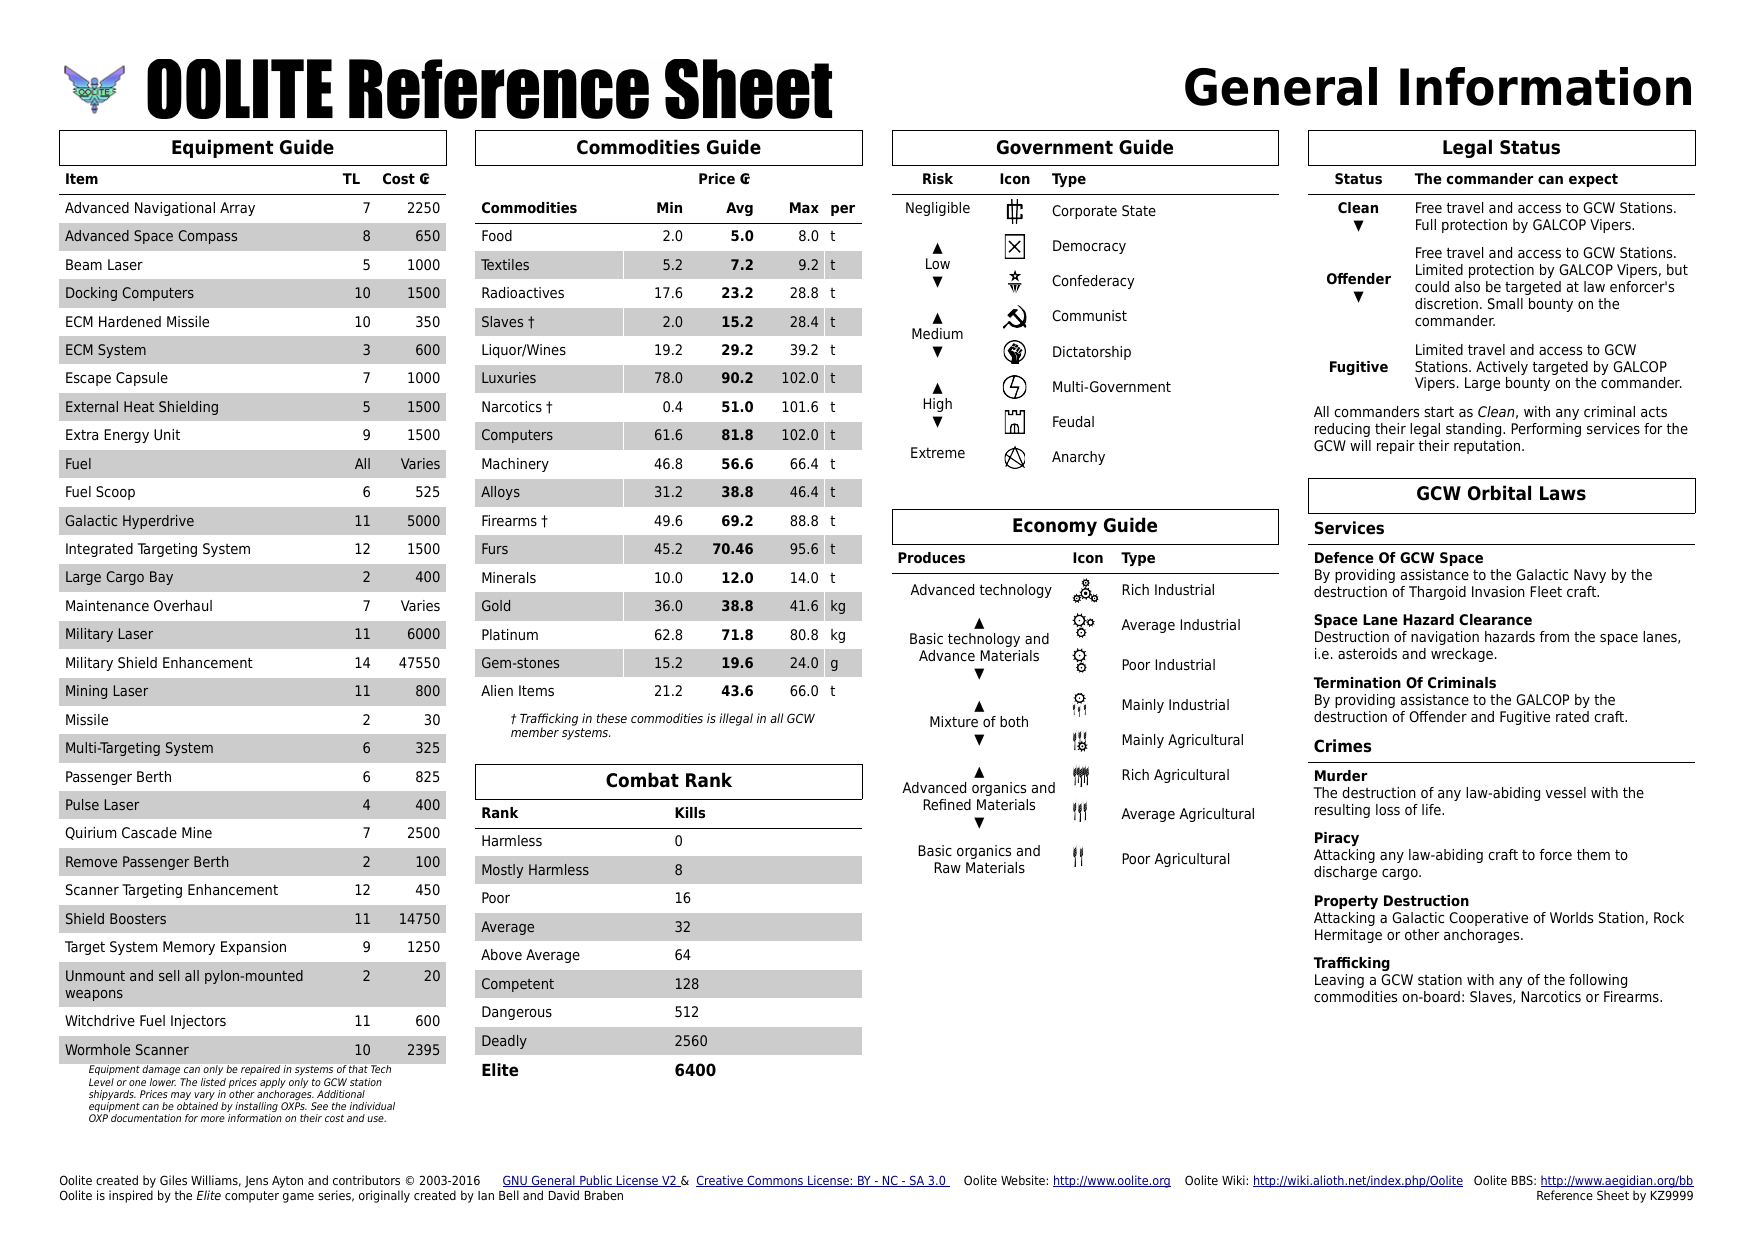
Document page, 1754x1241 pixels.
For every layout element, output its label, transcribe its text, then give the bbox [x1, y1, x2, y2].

table_cell 1500 [376, 279, 446, 308]
table_cell 39.2 [759, 336, 824, 365]
table_cell 325 [376, 734, 446, 763]
table_cell Elite [475, 1055, 669, 1086]
table_cell 2395 [376, 1036, 446, 1064]
table_cell 24.0 [759, 649, 824, 677]
picture [1072, 648, 1087, 673]
table_cell 4 [337, 791, 376, 819]
table_cell 8 [337, 223, 376, 251]
table_cell Corporate State [1046, 195, 1278, 229]
table_cell Military Shield Enhancement [59, 649, 337, 677]
table_cell ▲ Advanced organics and Refined Materials ▼ [892, 758, 1067, 837]
table_cell Property Destruction Attacking a Galactic Cooperative of Worlds Station, Rock Hermitage or other anchorages. [1308, 887, 1695, 949]
table_cell Wormhole Scanner [59, 1036, 337, 1064]
table_cell Quirium Cascade Mine [59, 820, 337, 848]
table_cell [983, 195, 1046, 229]
table_cell 16 [669, 885, 862, 913]
table_cell Status [1308, 166, 1409, 194]
table_cell Alloys [475, 479, 623, 507]
picture [1072, 578, 1099, 603]
table_cell ▲ Basic technology and Advance Materials ▼ [892, 608, 1067, 687]
table_cell Extreme [892, 440, 983, 475]
table_cell 38.8 [689, 479, 759, 507]
table_cell External Heat Shielding [59, 393, 337, 421]
table_cell Limited travel and access to GCW Stations. Actively targeted by GALCOP Vipers. Large bounty on the commander. [1409, 336, 1695, 398]
table_cell 20 [376, 962, 446, 1007]
table_header GCW Orbital Laws [1309, 479, 1695, 513]
table_cell 69.2 [689, 507, 759, 535]
table_cell Communist [1046, 299, 1278, 334]
table_cell Dictatorship [1046, 334, 1278, 369]
table_cell 1000 [376, 251, 446, 279]
table_cell Slaves † [475, 308, 623, 336]
table_cell 21.2 [624, 678, 689, 706]
table_cell Icon [1067, 545, 1116, 573]
table_cell Poor [475, 885, 669, 913]
picture [1008, 270, 1022, 294]
table_cell 6400 [669, 1055, 862, 1086]
table_cell Varies [376, 592, 446, 621]
picture [1072, 842, 1084, 867]
table_cell 102.0 [759, 365, 824, 393]
table_cell Commodities [475, 166, 623, 222]
table_cell Clean ▼ [1308, 195, 1409, 239]
table_cell Type [1046, 166, 1278, 194]
table_cell 11 [337, 1007, 376, 1036]
table_cell [1067, 574, 1116, 608]
table_cell [1067, 723, 1116, 757]
table_cell Poor Agricultural [1116, 837, 1278, 882]
table_cell kg [825, 621, 862, 649]
table_cell Item [59, 166, 337, 194]
table_cell Anarchy [1046, 440, 1278, 475]
table_cell Maintenance Overhaul [59, 592, 337, 621]
table_cell t [825, 336, 862, 365]
table_cell 7 [337, 365, 376, 393]
table_cell 80.8 [759, 621, 824, 649]
table_cell 2.0 [624, 308, 689, 336]
table_cell t [825, 308, 862, 336]
table_cell Defence Of GCW Space By providing assistance to the Galactic Navy by the destruction of Thargoid Invasion Fleet craft. [1308, 545, 1695, 606]
picture [1072, 798, 1088, 822]
table_cell Unmount and sell all pylon-mounted weapons [59, 962, 337, 1007]
table_cell 7.2 [689, 251, 759, 279]
table_cell 1500 [376, 393, 446, 421]
table_cell 15.2 [624, 649, 689, 677]
table_cell 6 [337, 763, 376, 791]
picture [147, 59, 833, 119]
table_cell t [825, 507, 862, 535]
table_cell g [825, 649, 862, 677]
table_cell Gold [475, 592, 623, 621]
table_cell ▲ High ▼ [892, 370, 983, 440]
table_cell 6000 [376, 621, 446, 649]
table_cell 5.2 [624, 251, 689, 279]
table_cell Multi-Government [1046, 370, 1278, 404]
table_cell 61.6 [624, 422, 689, 450]
table_cell Liquor/Wines [475, 336, 623, 365]
table_cell Produces [892, 545, 1067, 573]
table_cell 29.2 [689, 336, 759, 365]
table_cell 10 [337, 308, 376, 336]
picture [1004, 445, 1025, 469]
table_cell 88.8 [759, 507, 824, 535]
table_header Combat Rank [476, 765, 862, 799]
table_cell kg [825, 592, 862, 621]
table_cell 11 [337, 678, 376, 706]
picture [1002, 305, 1027, 329]
table_cell Poor Industrial [1116, 643, 1278, 687]
table_cell t [825, 450, 862, 478]
table_header Government Guide [893, 131, 1278, 165]
table_cell 47550 [376, 649, 446, 677]
table_cell 51.0 [689, 393, 759, 422]
table_cell 78.0 [624, 365, 689, 393]
table_cell 2.0 [624, 224, 689, 251]
table_cell 64 [669, 941, 862, 970]
table_cell per [825, 166, 862, 222]
table_cell Mainly Industrial [1116, 687, 1278, 722]
table_cell 11 [337, 621, 376, 649]
table_cell Advanced Navigational Array [59, 195, 337, 222]
table_cell ▲ Medium ▼ [892, 299, 983, 369]
table_cell Integrated Targeting System [59, 535, 337, 564]
table_cell Extra Energy Unit [59, 421, 337, 450]
table_cell t [825, 279, 862, 308]
table_cell 450 [376, 876, 446, 905]
table_cell 400 [376, 564, 446, 592]
table_cell 1500 [376, 535, 446, 564]
table_cell 12.0 [689, 564, 759, 592]
table_cell Above Average [475, 941, 669, 970]
table_cell 8.0 [759, 224, 824, 251]
table_cell 31.2 [624, 479, 689, 507]
table_cell Free travel and access to GCW Stations. Limited protection by GALCOP Vipers, but could also be targeted at law enforcer's discretion. Small bounty on the commander. [1409, 239, 1695, 336]
table_cell t [825, 251, 862, 279]
table_header Legal Status [1309, 131, 1695, 165]
table_cell 5 [337, 393, 376, 421]
table_cell Free travel and access to GCW Stations. Full protection by GALCOP Vipers. [1409, 195, 1695, 239]
table_cell 95.6 [759, 535, 824, 564]
table_cell [1067, 793, 1116, 837]
table_cell 600 [376, 336, 446, 364]
table_cell 90.2 [689, 365, 759, 393]
table_cell Offender ▼ [1308, 239, 1409, 336]
table_cell Shield Boosters [59, 905, 337, 933]
table_cell Piracy Attacking any law-abiding craft to force them to discharge cargo. [1308, 825, 1695, 887]
picture [1072, 728, 1088, 752]
picture [1004, 410, 1025, 434]
table_cell Harmless [475, 829, 669, 856]
table_cell 66.0 [759, 678, 824, 706]
table_cell Escape Capsule [59, 365, 337, 393]
table_cell Witchdrive Fuel Injectors [59, 1007, 337, 1036]
table_cell Rich Agricultural [1116, 758, 1278, 793]
table_cell Narcotics † [475, 393, 623, 422]
table_cell 512 [669, 998, 862, 1027]
table_cell Termination Of Criminals By providing assistance to the GALCOP by the destruction of Offender and Fugitive rated craft. [1308, 669, 1695, 731]
table_cell 9 [337, 421, 376, 450]
table_header Economy Guide [893, 510, 1278, 544]
table_cell 45.2 [624, 535, 689, 564]
table_cell 81.8 [689, 422, 759, 450]
table_cell Fugitive [1308, 336, 1409, 398]
table_cell 101.6 [759, 393, 824, 422]
table_cell 71.8 [689, 621, 759, 649]
table_cell Avg [689, 194, 759, 222]
table_cell Food [475, 224, 623, 251]
table_cell 650 [376, 223, 446, 251]
table_cell Mostly Harmless [475, 856, 669, 884]
table_cell Mainly Agricultural [1116, 723, 1278, 757]
table_cell 5000 [376, 507, 446, 535]
table_cell Large Cargo Bay [59, 564, 337, 592]
table_cell t [825, 678, 862, 706]
table_cell 38.8 [689, 592, 759, 621]
table_cell Galactic Hyperdrive [59, 507, 337, 535]
table_cell Machinery [475, 450, 623, 478]
table_cell 36.0 [624, 592, 689, 621]
table_cell Crimes [1308, 731, 1695, 762]
table_cell 43.6 [689, 678, 759, 706]
table_cell 28.4 [759, 308, 824, 336]
table_cell 5.0 [689, 224, 759, 251]
table_cell Gem-stones [475, 649, 623, 677]
table_cell 350 [376, 308, 446, 336]
table_cell 825 [376, 763, 446, 791]
table_cell 11 [337, 507, 376, 535]
table_cell Price ₢ [624, 166, 824, 194]
table_cell † Trafficking in these commodities is illegal in all GCW member systems. [475, 706, 862, 747]
table_cell 3 [337, 336, 376, 364]
table_cell 9 [337, 933, 376, 962]
picture [1072, 763, 1089, 787]
table_cell 1000 [376, 365, 446, 393]
table_cell 41.6 [759, 592, 824, 621]
table_cell 2560 [669, 1027, 862, 1055]
table_cell 0.4 [624, 393, 689, 422]
table_cell Cost ₢ [376, 166, 446, 194]
table_cell 19.2 [624, 336, 689, 365]
table_cell [1067, 608, 1116, 643]
table_cell 10 [337, 1036, 376, 1064]
table_cell 2500 [376, 820, 446, 848]
table_cell 15.2 [689, 308, 759, 336]
table_cell 19.6 [689, 649, 759, 677]
table_cell All [337, 450, 376, 478]
table_cell Competent [475, 970, 669, 998]
table_cell 2250 [376, 195, 446, 222]
table_cell Democracy [1046, 229, 1278, 264]
table_cell Beam Laser [59, 251, 337, 279]
table_cell 800 [376, 678, 446, 706]
table_cell Fuel [59, 450, 337, 478]
table_cell Advanced technology [892, 574, 1067, 608]
table_cell Services [1308, 514, 1695, 544]
table_cell Rank [475, 800, 669, 827]
table_cell 46.4 [759, 479, 824, 507]
table_cell 7 [337, 195, 376, 222]
table_cell [1067, 643, 1116, 687]
picture [61, 56, 128, 122]
table_cell t [825, 422, 862, 450]
table_cell Varies [376, 450, 446, 478]
table_cell 28.8 [759, 279, 824, 308]
table_cell Icon [983, 166, 1046, 194]
table_cell 525 [376, 478, 446, 507]
table_cell 8 [669, 856, 862, 884]
table_cell 66.4 [759, 450, 824, 478]
picture [1072, 693, 1087, 717]
table_cell ▲ Low ▼ [892, 229, 983, 299]
table_cell 14.0 [759, 564, 824, 592]
table_cell 17.6 [624, 279, 689, 308]
table_cell 32 [669, 913, 862, 941]
table_cell Multi-Targeting System [59, 734, 337, 763]
table_cell Murder The destruction of any law-abiding vessel with the resulting loss of life. [1308, 763, 1695, 824]
table_cell Average [475, 913, 669, 941]
picture [1004, 234, 1025, 259]
table_cell Fuel Scoop [59, 478, 337, 507]
table_cell Trafficking Leaving a GCW station with any of the following commodities on-board: Slaves, Narcotics or Firearms. [1308, 949, 1695, 1012]
table_cell [1067, 837, 1116, 882]
table_cell Type [1116, 545, 1278, 573]
table_cell 2 [337, 962, 376, 1007]
text Equipment damage can only be repaired in systems of that Tech Level or one lower. The listed prices apply only to GCW station shipyards. Prices may vary in other anchorages. Additional equipment can be obtained by installing OXPs. See the individual OXP documentation for more information on their cost and use. [88, 1064, 416, 1125]
table_header Equipment Guide [60, 131, 446, 165]
table_cell Deadly [475, 1027, 669, 1055]
table_cell Pulse Laser [59, 791, 337, 819]
table_cell 400 [376, 791, 446, 819]
table_cell 600 [376, 1007, 446, 1036]
table_cell 7 [337, 592, 376, 621]
table_cell ▲ Mixture of both ▼ [892, 687, 1067, 757]
table_cell 100 [376, 848, 446, 876]
table_cell 102.0 [759, 422, 824, 450]
table_cell All commanders start as Clean, with any criminal acts reducing their legal standing. Performing services for the GCW will repair their reputation. [1308, 398, 1695, 461]
table_cell [983, 405, 1046, 440]
table_cell Docking Computers [59, 279, 337, 308]
table_cell [983, 264, 1046, 299]
table_cell t [825, 479, 862, 507]
table_cell 2 [337, 706, 376, 734]
table_cell Remove Passenger Berth [59, 848, 337, 876]
table_cell [1067, 687, 1116, 722]
table_cell 12 [337, 535, 376, 564]
table_cell Military Laser [59, 621, 337, 649]
table_cell 11 [337, 905, 376, 933]
table_cell Computers [475, 422, 623, 450]
table_cell t [825, 393, 862, 422]
table_cell [983, 299, 1046, 334]
table_cell 6 [337, 478, 376, 507]
table_cell Kills [669, 800, 862, 827]
table_cell 46.8 [624, 450, 689, 478]
table_cell [983, 334, 1046, 369]
table_cell 70.46 [689, 535, 759, 564]
table_cell Scanner Targeting Enhancement [59, 876, 337, 905]
table_cell Advanced Space Compass [59, 223, 337, 251]
table_cell Minerals [475, 564, 623, 592]
table_cell Risk [892, 166, 983, 194]
table_cell 56.6 [689, 450, 759, 478]
table_cell 62.8 [624, 621, 689, 649]
table_cell [983, 229, 1046, 264]
table_cell [983, 440, 1046, 475]
table_cell [1067, 758, 1116, 793]
table_cell Radioactives [475, 279, 623, 308]
table_cell Mining Laser [59, 678, 337, 706]
table_cell Platinum [475, 621, 623, 649]
table_cell Basic organics and Raw Materials [892, 837, 1067, 882]
table_cell 12 [337, 876, 376, 905]
table_cell 128 [669, 970, 862, 998]
table_cell Alien Items [475, 678, 623, 706]
table_cell Average Agricultural [1116, 793, 1278, 837]
table_cell 2 [337, 848, 376, 876]
table_cell Textiles [475, 251, 623, 279]
picture [1003, 340, 1026, 364]
table_cell Space Lane Hazard Clearance Destruction of navigation hazards from the space lanes, i.e. asteroids and wreckage. [1308, 606, 1695, 669]
table_cell 30 [376, 706, 446, 734]
table_cell 7 [337, 820, 376, 848]
table_cell Target System Memory Expansion [59, 933, 337, 962]
table_header Commodities Guide [476, 131, 862, 165]
table_cell Passenger Berth [59, 763, 337, 791]
table_cell Furs [475, 535, 623, 564]
table_cell 2 [337, 564, 376, 592]
table_cell TL [337, 166, 376, 194]
table_cell Feudal [1046, 405, 1278, 440]
table_cell 14 [337, 649, 376, 677]
table_cell t [825, 535, 862, 564]
picture [1072, 613, 1095, 638]
table_cell 14750 [376, 905, 446, 933]
table_cell The commander can expect [1409, 166, 1695, 194]
table_cell 0 [669, 829, 862, 856]
table_cell Firearms † [475, 507, 623, 535]
table_cell t [825, 224, 862, 251]
table_cell Rich Industrial [1116, 574, 1278, 608]
table_cell t [825, 564, 862, 592]
table_cell Luxuries [475, 365, 623, 393]
table_cell Dangerous [475, 998, 669, 1027]
table_cell ECM Hardened Missile [59, 308, 337, 336]
table_cell [983, 370, 1046, 404]
table_cell 49.6 [624, 507, 689, 535]
table_cell Min [624, 194, 689, 222]
table_cell Missile [59, 706, 337, 734]
table_cell 6 [337, 734, 376, 763]
table_cell 1250 [376, 933, 446, 962]
table_cell Max [759, 194, 824, 222]
table_cell Average Industrial [1116, 608, 1278, 643]
table_cell 9.2 [759, 251, 824, 279]
table_cell 10.0 [624, 564, 689, 592]
table_cell Confederacy [1046, 264, 1278, 299]
table_cell ECM System [59, 336, 337, 364]
table_cell 10 [337, 279, 376, 308]
picture [1006, 199, 1023, 224]
table_cell Negligible [892, 195, 983, 229]
table_cell 1500 [376, 421, 446, 450]
table_cell 5 [337, 251, 376, 279]
picture [1002, 375, 1027, 399]
table_cell t [825, 365, 862, 393]
table_cell 23.2 [689, 279, 759, 308]
